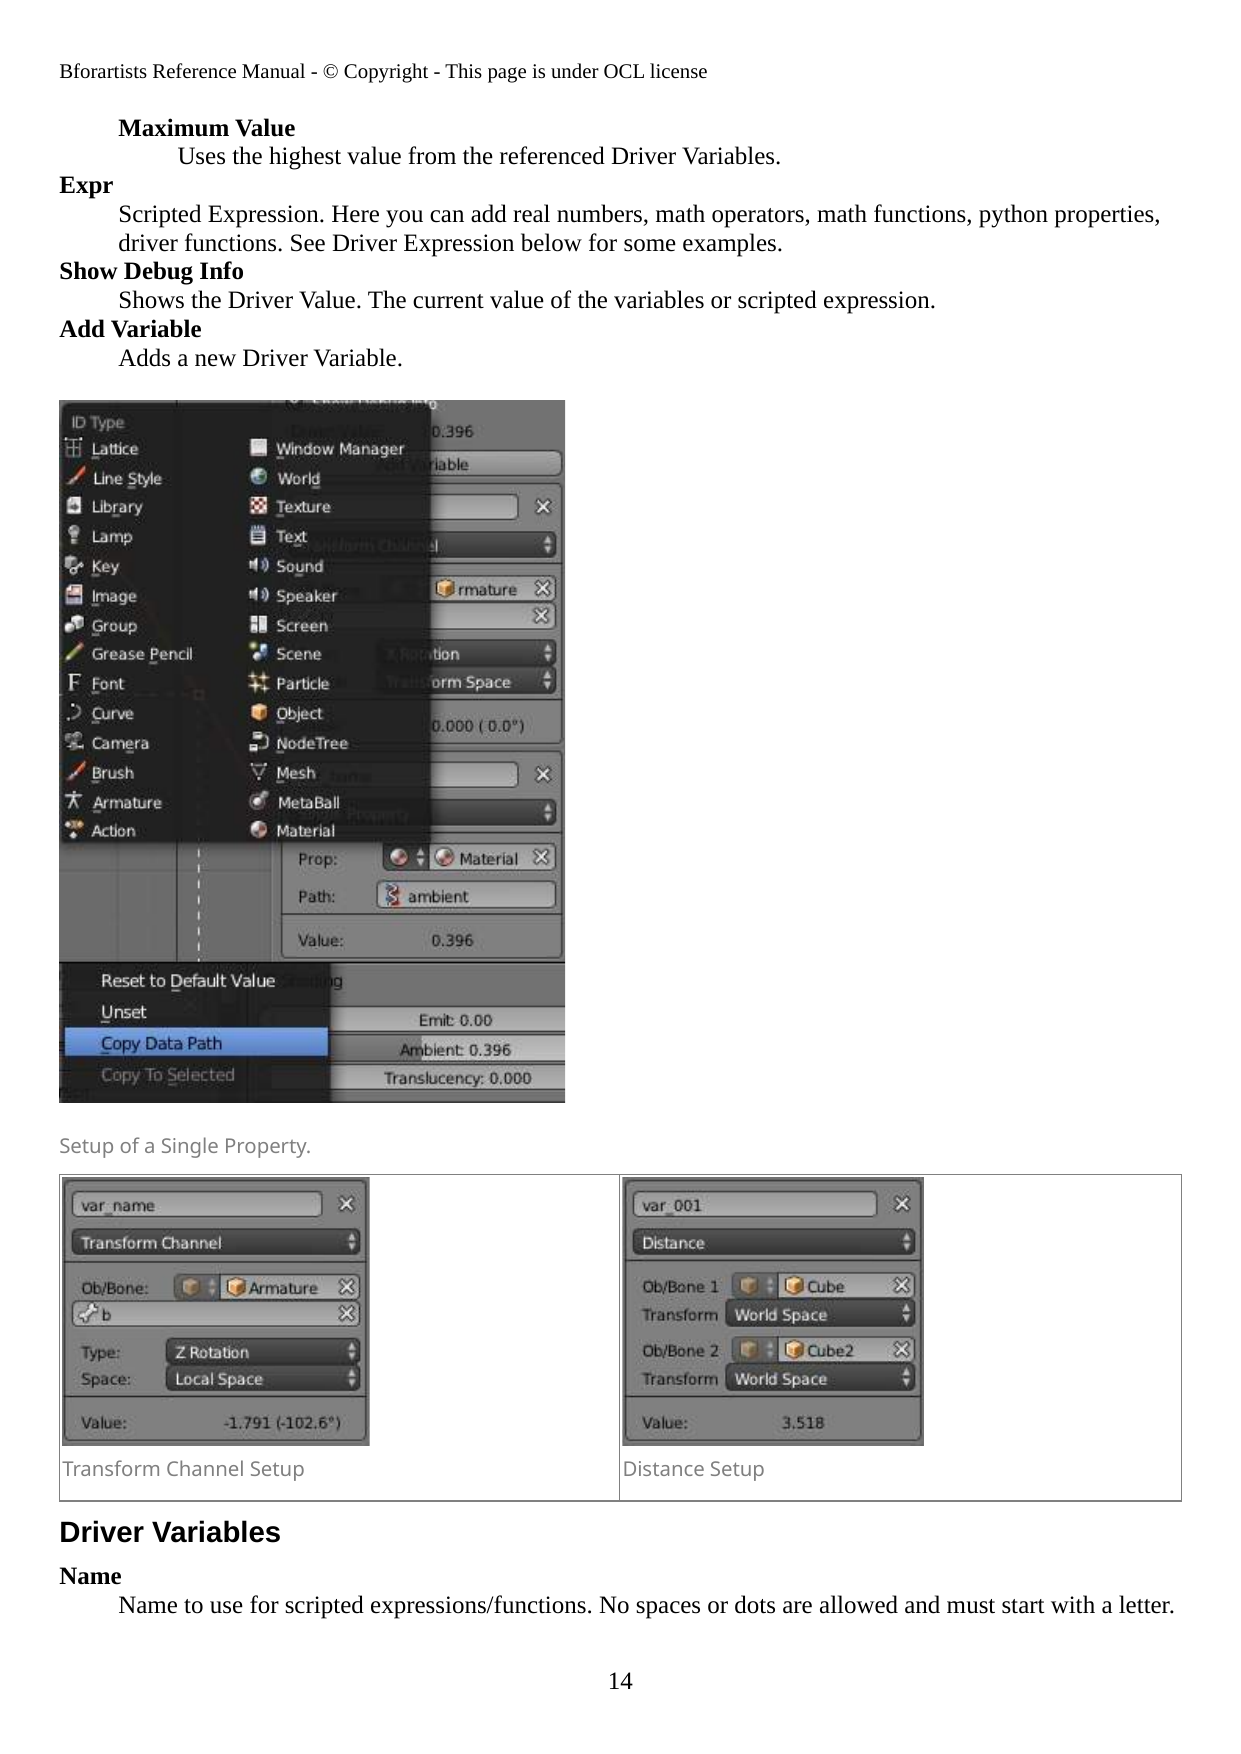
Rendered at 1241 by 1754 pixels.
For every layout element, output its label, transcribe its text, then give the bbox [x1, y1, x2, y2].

subtitle Maximum Value [118, 113, 1181, 141]
text Setup of a Single Property. [59, 1128, 1181, 1159]
list Name to use for scripted expressions/functions. No spaces or dots are allowed and must start with a letter. [118, 1590, 1181, 1619]
subtitle Add Variable [59, 314, 1181, 343]
table_header Distance Setup [620, 1175, 1181, 1500]
subtitle Driver Variables [59, 1515, 1181, 1549]
list Uses the highest value from the referenced Driver Variables. [177, 141, 1181, 170]
picture [59, 400, 566, 1103]
subtitle Expr [59, 170, 1181, 199]
subtitle Name [59, 1561, 1181, 1590]
picture [62, 1177, 370, 1446]
list Shows the Driver Value. The current value of the variables or scripted expression. [118, 285, 1181, 314]
list Scripted Expression. Here you can add real numbers, math operators, math functions, python properties, driver functions. See Driver Expression below for some examples. [118, 199, 1181, 256]
subtitle Show Debug Info [59, 256, 1181, 285]
list Adds a new Driver Variable. [118, 343, 1181, 371]
table_header Transform Channel Setup [60, 1175, 619, 1500]
picture [622, 1177, 924, 1446]
